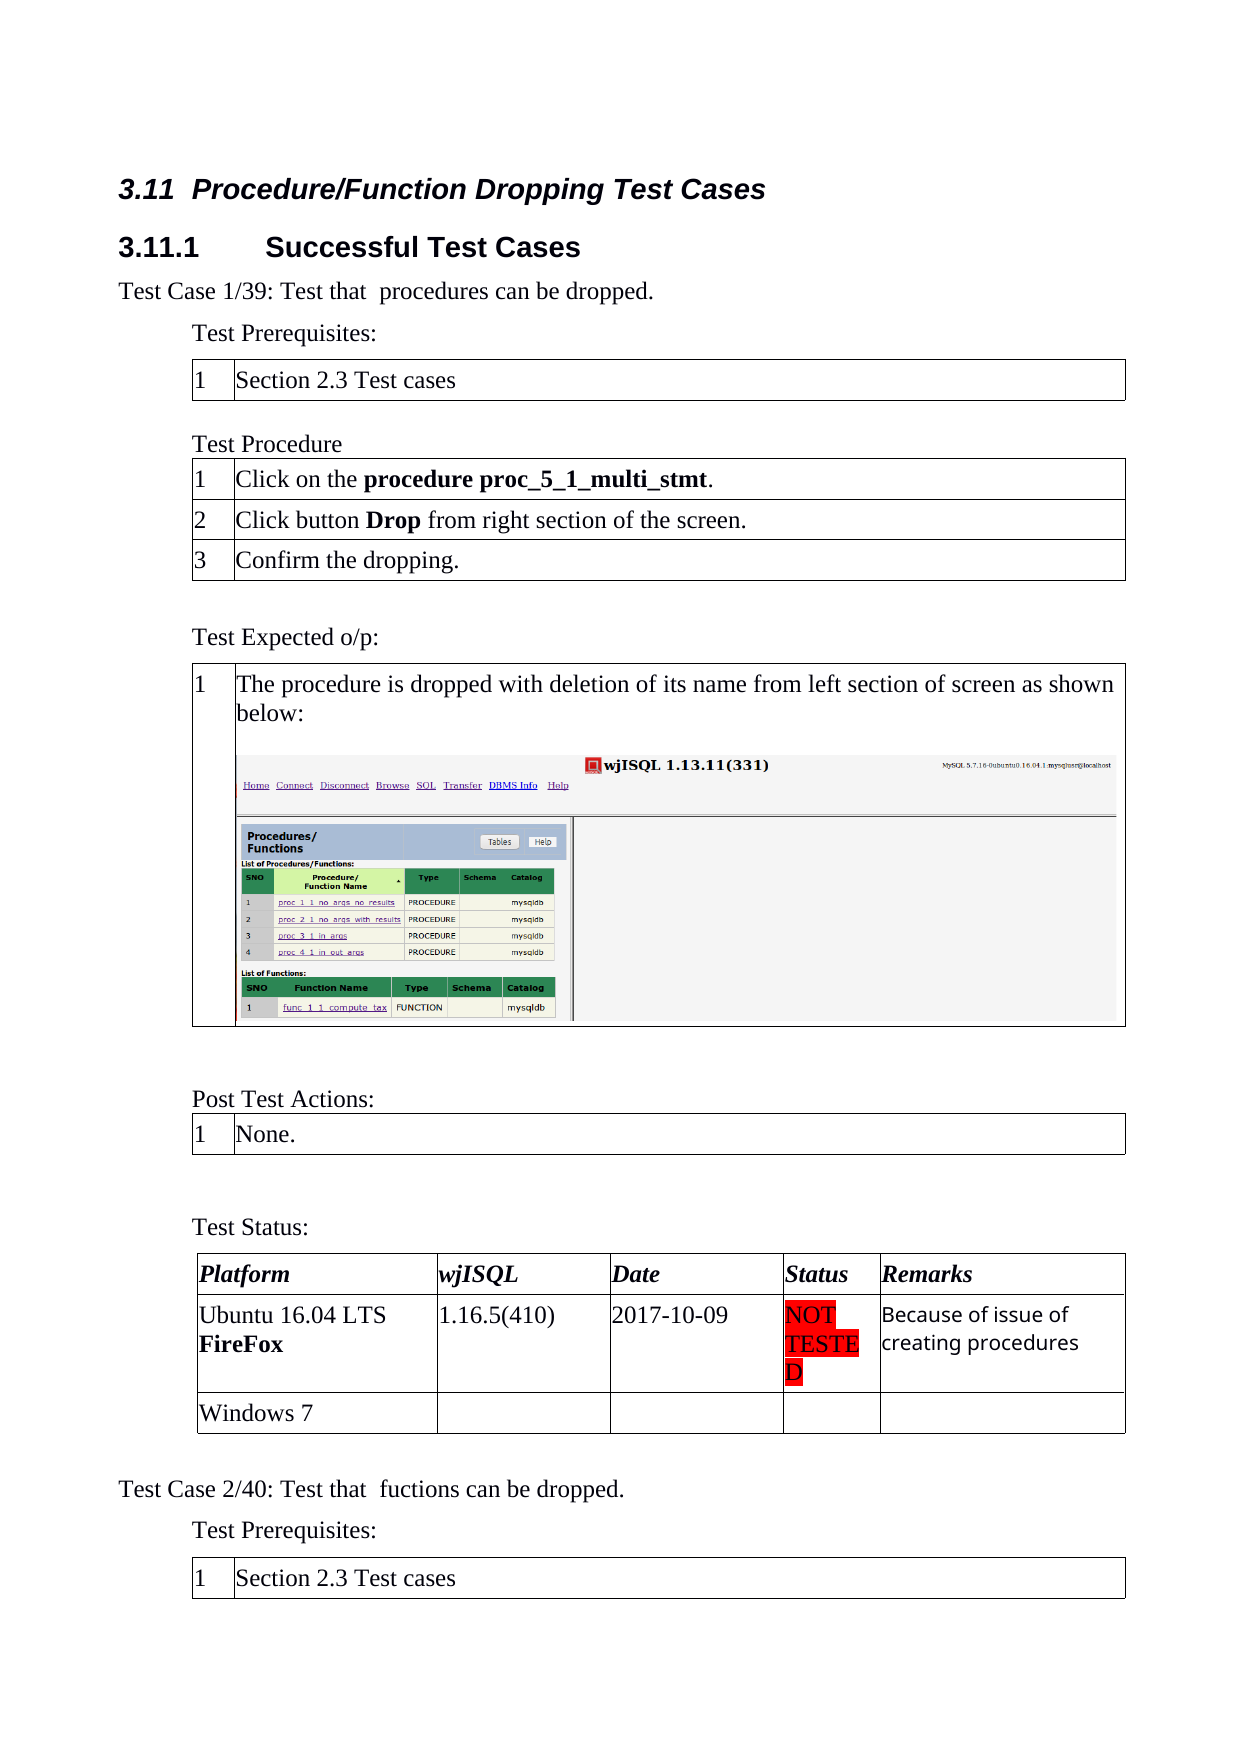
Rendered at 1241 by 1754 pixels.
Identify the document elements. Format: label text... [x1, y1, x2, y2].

table_cell [611, 1393, 783, 1433]
text Test Case 2/40: Test that fuctions can be dropped. [118, 1474, 1122, 1503]
table_cell 3 [193, 540, 234, 580]
table_header Section 2.3 Test cases [235, 360, 1125, 400]
table_header 1 [193, 459, 234, 498]
table_cell Because of issue of creating procedures [881, 1294, 1125, 1392]
table_cell Click button Drop from right section of the screen. [235, 500, 1125, 539]
table_cell 2 [193, 500, 234, 539]
table_header Platform [198, 1254, 437, 1294]
table_cell [881, 1392, 1125, 1433]
table_cell [438, 1393, 610, 1433]
text Test Expected o/p: [118, 622, 1122, 650]
table_cell Confirm the dropping. [235, 540, 1125, 580]
table_header 1 [193, 360, 234, 400]
table_cell Windows 7 [198, 1393, 437, 1433]
text Test Prerequisites: [118, 1516, 1122, 1544]
subtitle Procedure/Function Dropping Test Cases [118, 172, 1122, 205]
subtitle Successful Test Cases [118, 230, 1122, 264]
table_header Remarks [881, 1254, 1125, 1294]
table_cell NOT TESTED [784, 1295, 880, 1392]
table_header None. [235, 1114, 1125, 1154]
table_cell 1.16.5(410) [438, 1295, 610, 1392]
table_header Date [611, 1254, 783, 1294]
table_cell 2017-10-09 [611, 1295, 783, 1392]
table_header 1 [193, 1114, 234, 1154]
text Test Prerequisites: [118, 318, 1122, 346]
table_header 1 [193, 1558, 234, 1598]
table_cell Ubuntu 16.04 LTS FireFox [198, 1295, 437, 1392]
text Test Case 1/39: Test that procedures can be dropped. [118, 276, 1122, 305]
table_header wjISQL [438, 1254, 610, 1294]
table_header Status [784, 1254, 880, 1294]
table_header Click on the procedure proc_5_1_multi_stmt. [235, 459, 1125, 498]
table_header The procedure is dropped with deletion of its name from left section of screen as shown below: [236, 664, 1125, 1026]
text Test Status: [118, 1212, 1122, 1240]
text Post Test Actions: [118, 1084, 1122, 1113]
picture [236, 755, 1117, 1021]
text Test Procedure [118, 429, 1122, 458]
table_cell [784, 1393, 880, 1433]
table_header Section 2.3 Test cases [235, 1558, 1125, 1598]
table_header 1 [193, 664, 235, 1026]
